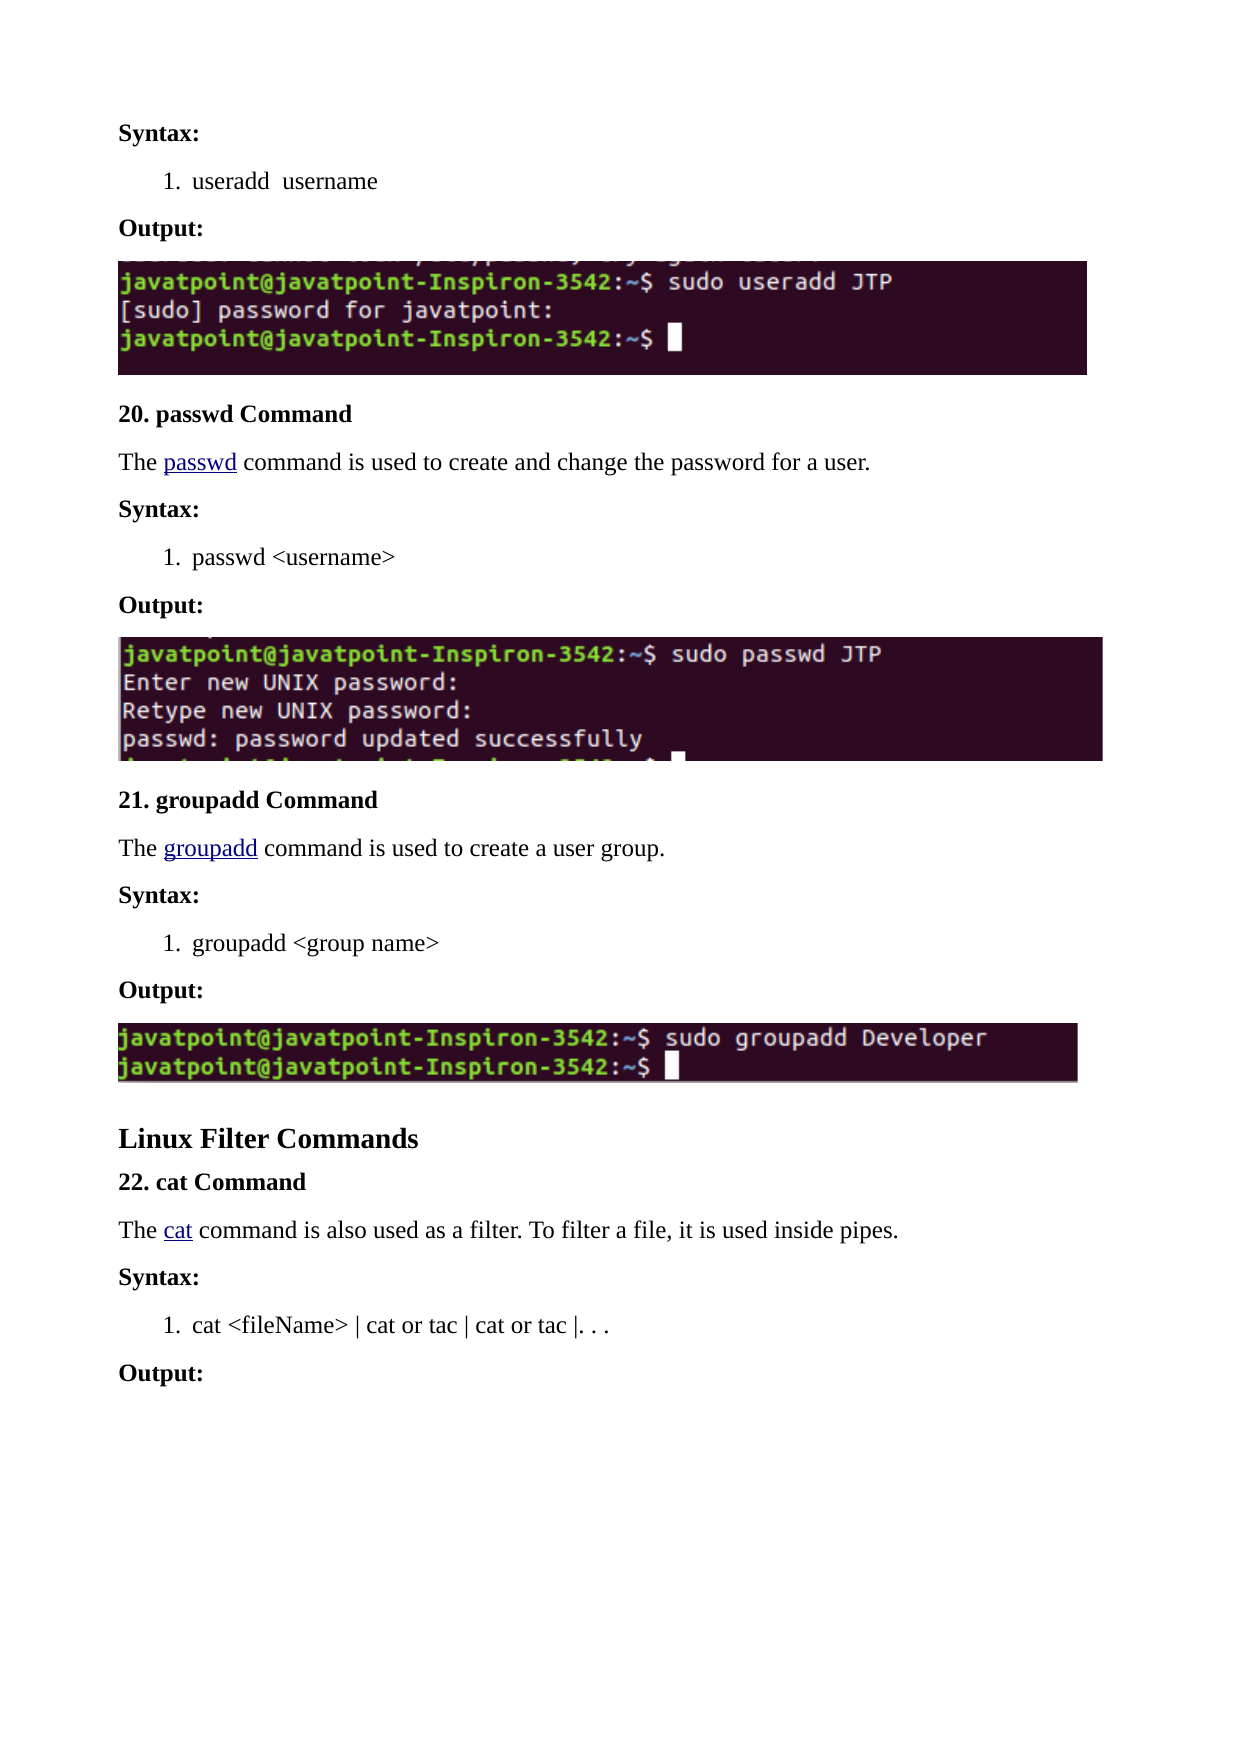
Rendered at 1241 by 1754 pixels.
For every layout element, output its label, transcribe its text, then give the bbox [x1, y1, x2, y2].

list cat <fileName> | cat or tac | cat or tac |. . . [162, 1310, 1122, 1339]
picture [118, 637, 1103, 761]
text Syntax: [118, 880, 1122, 909]
text 22. cat Command [118, 1167, 1122, 1196]
text Syntax: [118, 118, 1122, 147]
text The passwd command is used to create and change the password for a user. [118, 447, 1122, 476]
text Syntax: [118, 1262, 1122, 1291]
subtitle Linux Filter Commands [118, 1121, 1122, 1155]
list passwd <username> [162, 542, 1122, 571]
picture [118, 1023, 1078, 1083]
text Syntax: [118, 494, 1122, 523]
text Output: [118, 213, 1122, 242]
list useradd username [162, 166, 1122, 194]
text 20. passwd Command [118, 399, 1122, 428]
list groupadd <group name> [162, 928, 1122, 957]
text The cat command is also used as a filter. To filter a file, it is used inside pipes. [118, 1215, 1122, 1244]
text Output: [118, 1358, 1122, 1386]
text The groupadd command is used to create a user group. [118, 833, 1122, 861]
text Output: [118, 975, 1122, 1004]
text 21. groupadd Command [118, 785, 1122, 814]
picture [118, 261, 1087, 375]
text Output: [118, 590, 1122, 618]
